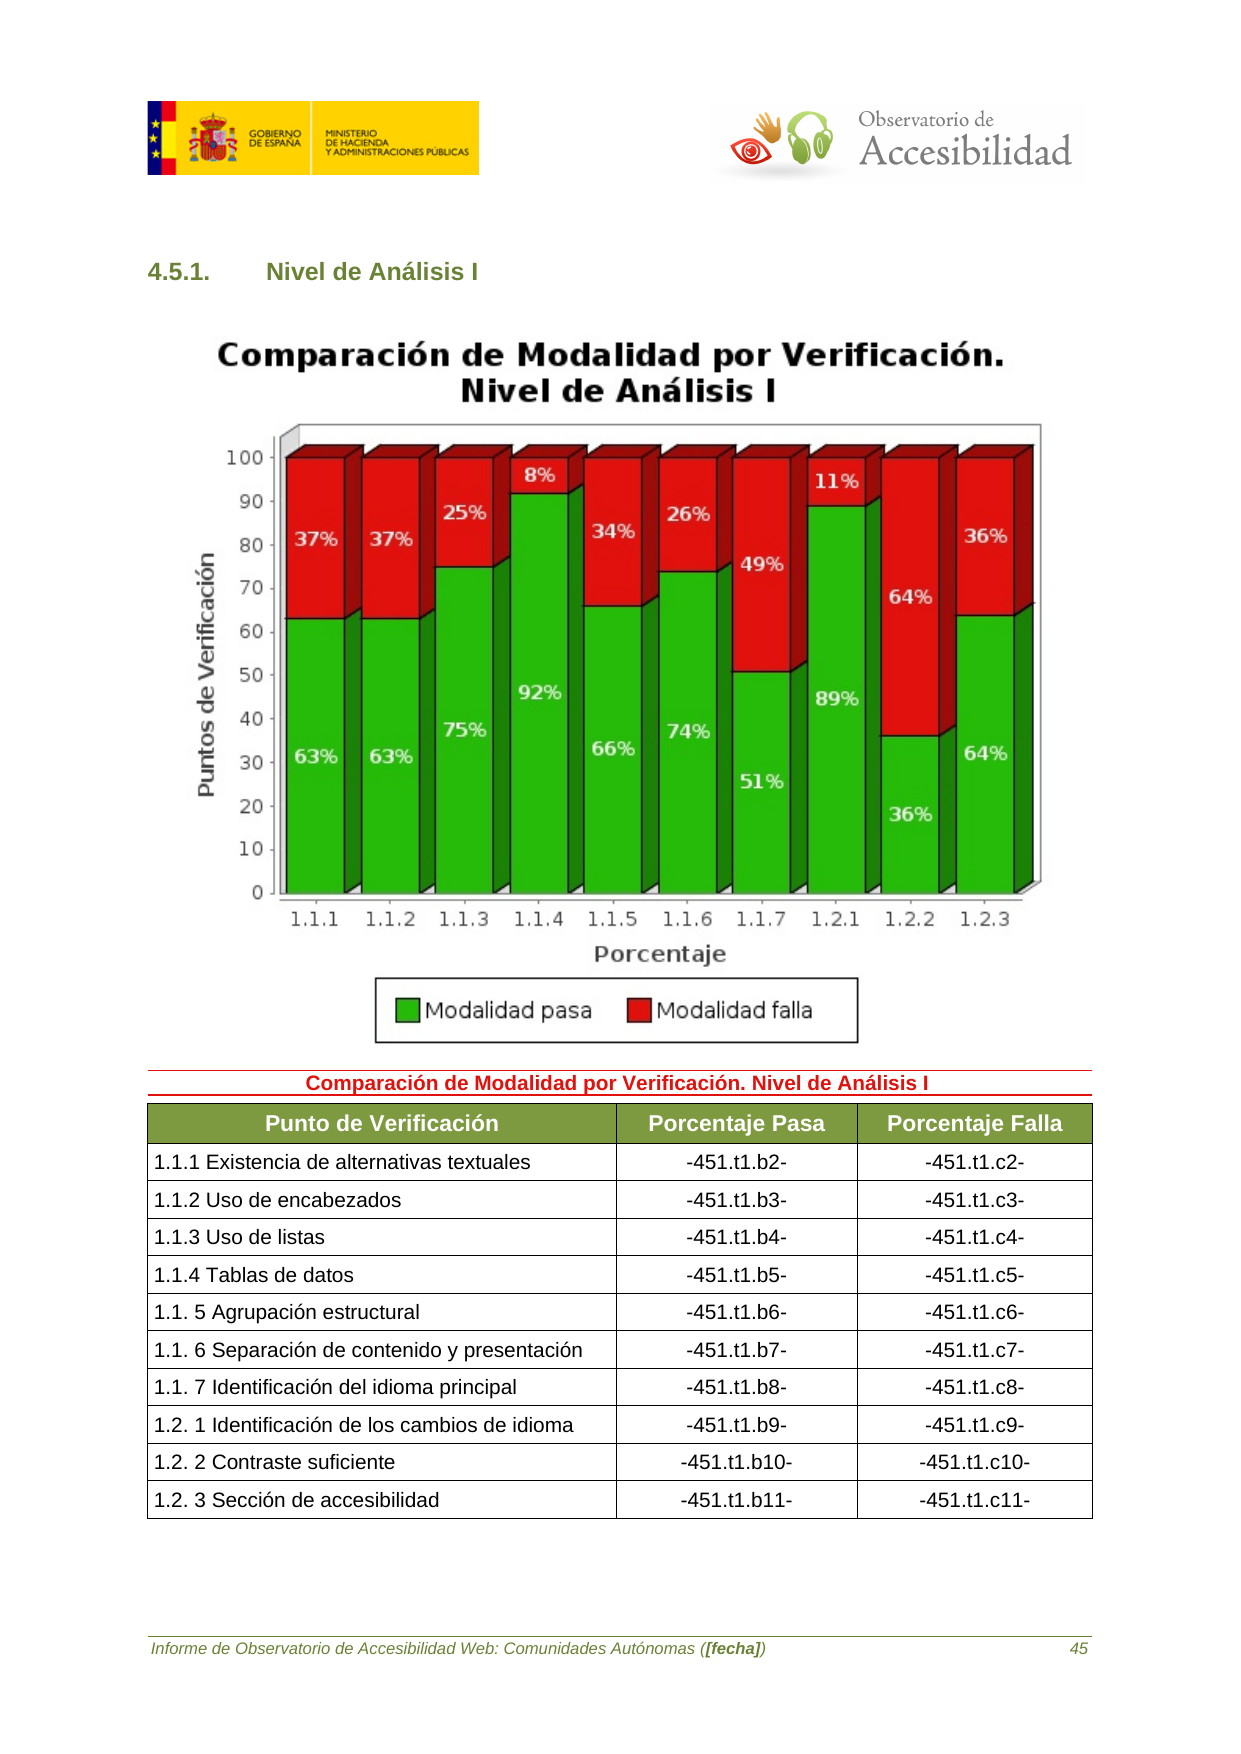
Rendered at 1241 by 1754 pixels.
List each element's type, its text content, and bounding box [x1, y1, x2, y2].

table_cell 1.1. 7 Identificación del idioma principal [148, 1369, 616, 1405]
table_cell -451.t1.b4- [617, 1219, 857, 1255]
picture [175, 335, 1059, 1045]
table_cell -451.t1.c8- [858, 1369, 1092, 1405]
table_cell 1.1. 6 Separación de contenido y presentación [148, 1331, 616, 1368]
picture [710, 102, 1086, 185]
table_cell 1.1.2 Uso de encabezados [148, 1181, 616, 1218]
table_cell 1.1.4 Tablas de datos [148, 1256, 616, 1293]
table_cell 1.2. 3 Sección de accesibilidad [148, 1481, 616, 1518]
table_cell -451.t1.b8- [617, 1369, 857, 1405]
table_cell -451.t1.b2- [617, 1144, 857, 1180]
table_cell -451.t1.c11- [858, 1481, 1092, 1518]
subtitle Nivel de Análisis I [148, 257, 1092, 286]
table_cell -451.t1.c3- [858, 1181, 1092, 1218]
table_cell -451.t1.c6- [858, 1294, 1092, 1330]
table_cell -451.t1.b11- [617, 1481, 857, 1518]
table_cell -451.t1.c5- [858, 1256, 1092, 1293]
table_cell -451.t1.b7- [617, 1331, 857, 1368]
table_cell -451.t1.c9- [858, 1406, 1092, 1443]
text Comparación de Modalidad por Verificación. Nivel de Análisis I [148, 1071, 1092, 1094]
table_cell -451.t1.b5- [617, 1256, 857, 1293]
picture [147, 101, 479, 175]
table_cell -451.t1.b10- [617, 1444, 857, 1480]
table_cell 1.1.3 Uso de listas [148, 1219, 616, 1255]
table_cell 1.1. 5 Agrupación estructural [148, 1294, 616, 1330]
table_cell 1.2. 1 Identificación de los cambios de idioma [148, 1406, 616, 1443]
table_cell -451.t1.b3- [617, 1181, 857, 1218]
table_cell 1.1.1 Existencia de alternativas textuales [148, 1144, 616, 1180]
table_header Porcentaje Falla [858, 1104, 1092, 1143]
table_header Porcentaje Pasa [617, 1104, 857, 1143]
table_header Punto de Verificación [148, 1104, 616, 1143]
table_cell -451.t1.c2- [858, 1144, 1092, 1180]
table_cell 1.2. 2 Contraste suficiente [148, 1444, 616, 1480]
table_cell -451.t1.b9- [617, 1406, 857, 1443]
table_cell -451.t1.b6- [617, 1294, 857, 1330]
table_cell -451.t1.c10- [858, 1444, 1092, 1480]
table_cell -451.t1.c4- [858, 1219, 1092, 1255]
table_cell -451.t1.c7- [858, 1331, 1092, 1368]
